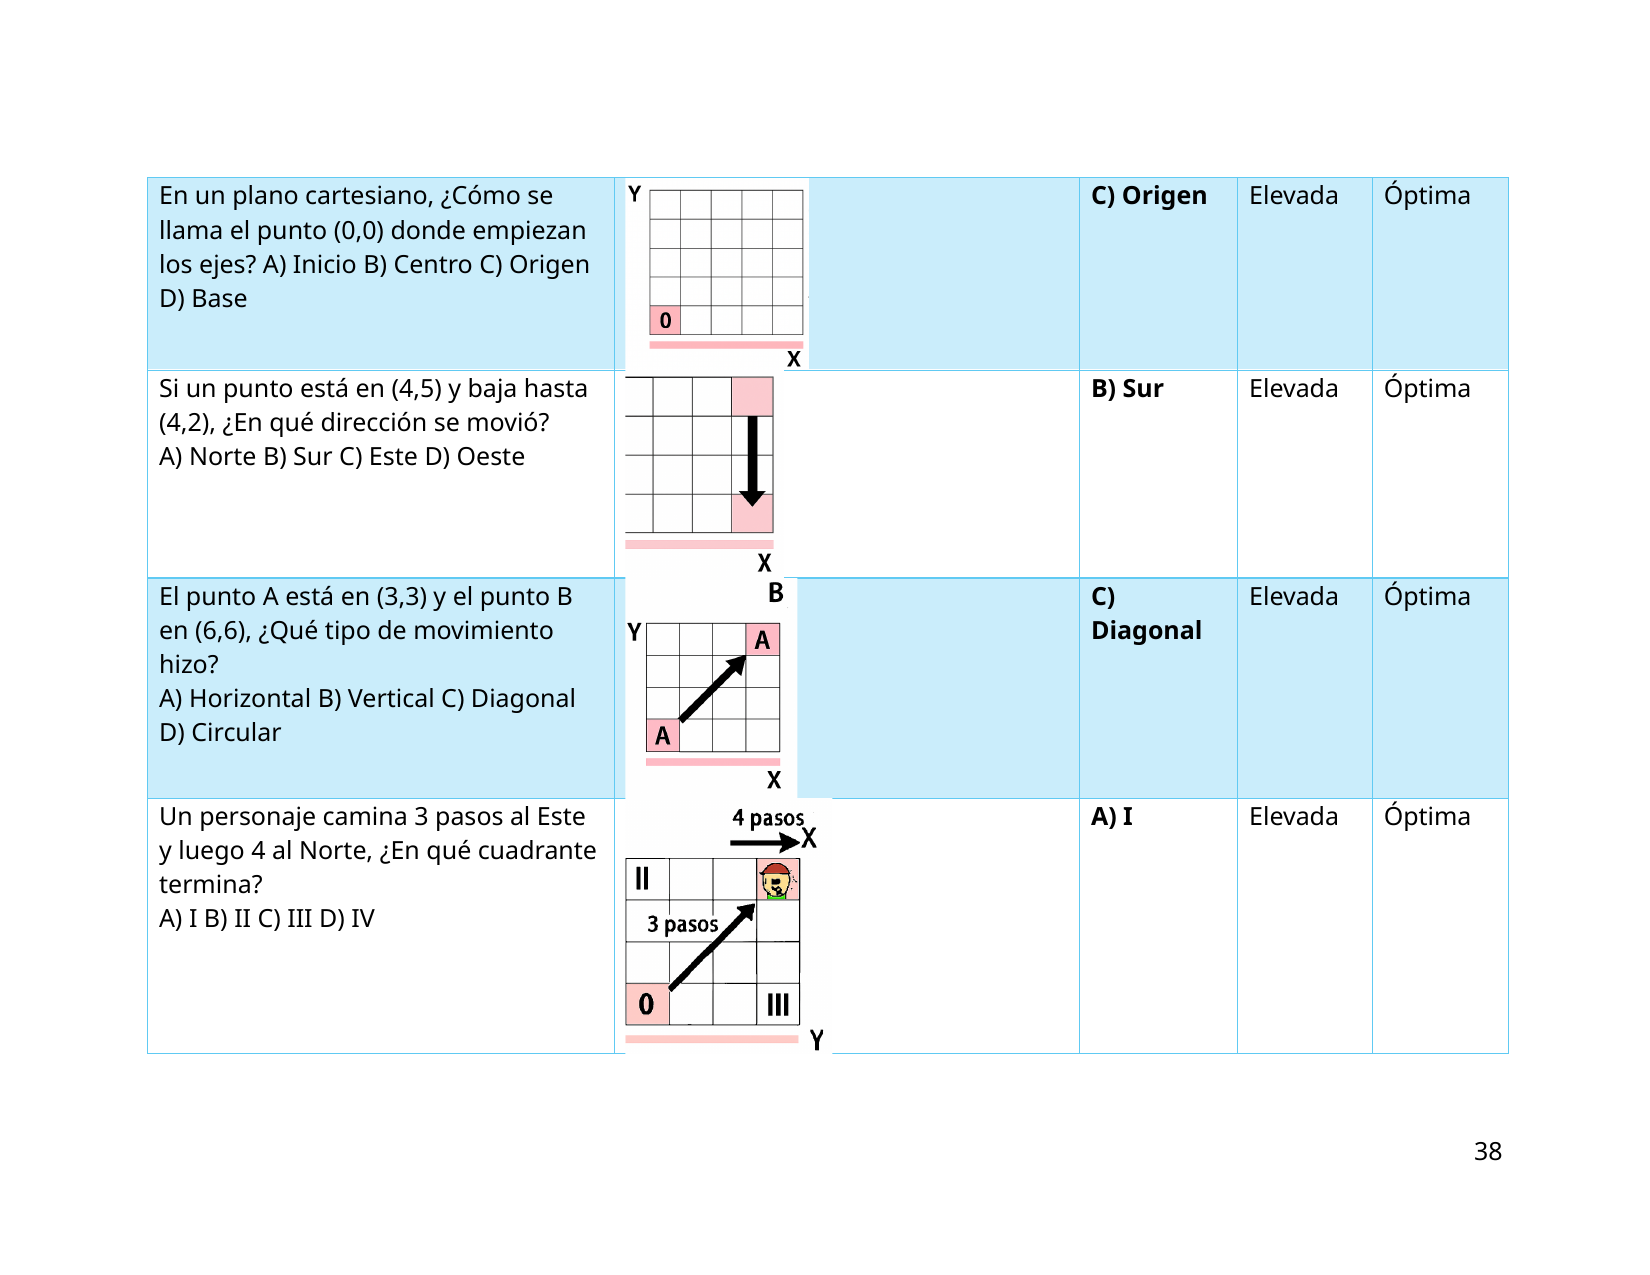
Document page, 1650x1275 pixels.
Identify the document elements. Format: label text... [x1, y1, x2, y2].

table_cell [833, 799, 1079, 1053]
table_cell Óptima [1373, 579, 1508, 798]
table_cell A) I [1080, 799, 1237, 1053]
picture [625, 178, 833, 1054]
table_cell Elevada [1238, 371, 1372, 577]
table_cell Elevada [1238, 579, 1372, 798]
table_cell C) Origen [1080, 178, 1237, 369]
table_cell [615, 579, 625, 798]
table_cell [718, 178, 1079, 369]
table_cell B) Sur [1080, 371, 1237, 577]
table_cell Óptima [1373, 799, 1508, 1053]
table_cell [784, 371, 1079, 577]
table_cell El punto A está en (3,3) y el punto B en (6,6), ¿Qué tipo de movimiento hizo? A) Horizontal B) Vertical C) Diagonal D) Circular [148, 579, 614, 798]
table_cell [615, 371, 625, 577]
table_cell En un plano cartesiano, ¿Cómo se llama el punto (0,0) donde empiezan los ejes? A) Inicio B) Centro C) Origen D) Base [148, 178, 614, 369]
table_cell Si un punto está en (4,5) y baja hasta (4,2), ¿En qué dirección se movió? A) Norte B) Sur C) Este D) Oeste [148, 371, 614, 577]
table_cell Óptima [1373, 178, 1508, 369]
table_cell Elevada [1238, 799, 1372, 1053]
table_cell Un personaje camina 3 pasos al Este y luego 4 al Norte, ¿En qué cuadrante termina? A) I B) II C) III D) IV [148, 799, 614, 1053]
table_cell Óptima [1373, 371, 1508, 577]
table_cell C) Diagonal [1080, 579, 1237, 798]
table_cell [615, 799, 625, 1053]
table_cell [798, 579, 1079, 798]
table_cell [615, 178, 625, 369]
table_cell Elevada [1238, 178, 1372, 369]
